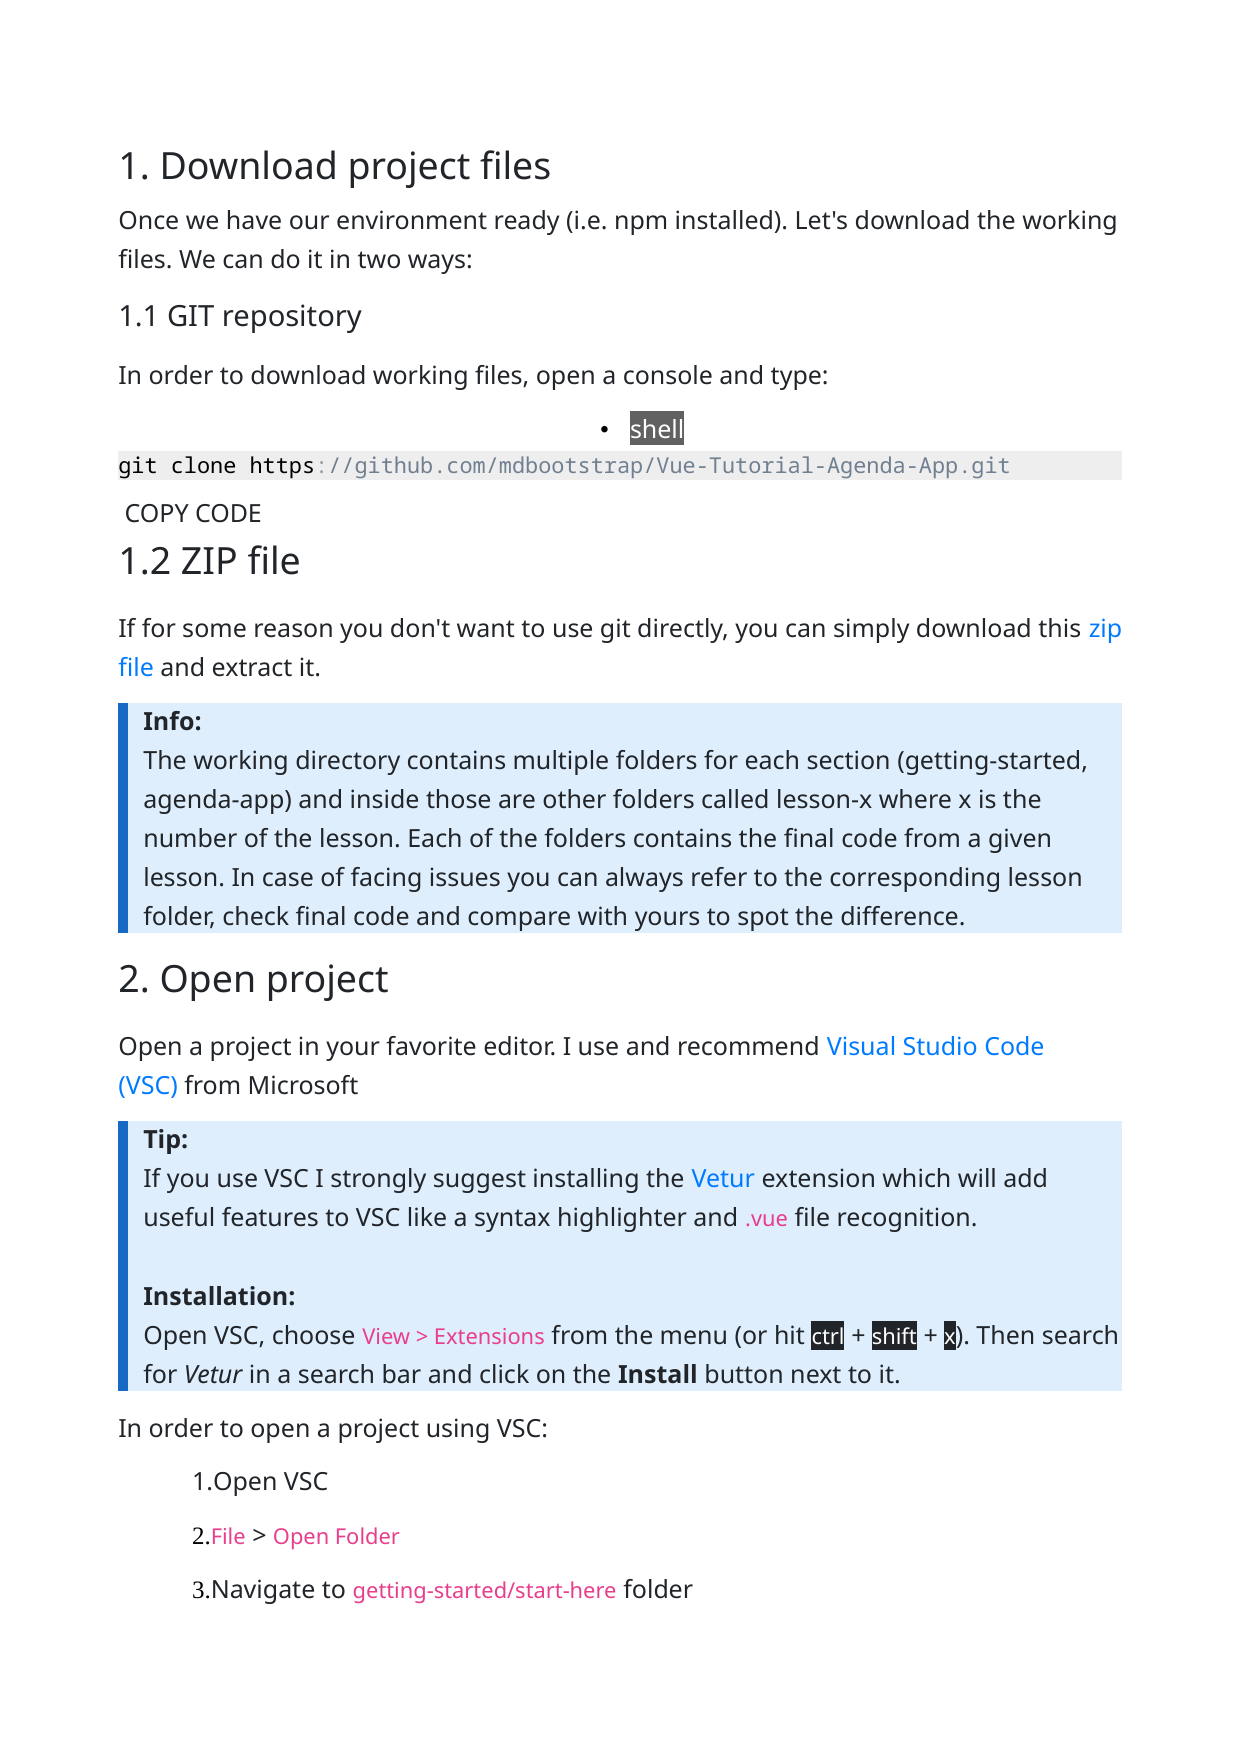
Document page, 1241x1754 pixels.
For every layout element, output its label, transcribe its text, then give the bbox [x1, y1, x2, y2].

text Open a project in your favorite editor. I use and recommend Visual Studio Code (VSC) from Microsoft [118, 1028, 1122, 1102]
text In order to download working files, open a console and type: [118, 358, 1122, 392]
subtitle 1.1 GIT repository [118, 295, 1122, 335]
text COPY CODE [118, 495, 1122, 529]
list shell [162, 411, 1122, 445]
list File > Open Folder [118, 1518, 1122, 1552]
list Navigate to getting-started/start-here folder [118, 1571, 1122, 1606]
text In order to open a project using VSC: [118, 1410, 1122, 1444]
list Open VSC [118, 1464, 1122, 1498]
text If for some reason you don't want to use git directly, you can simply download this zip file and extract it. [118, 610, 1122, 683]
text Info: The working directory contains multiple folders for each section (getting-started, agenda-app) and inside those are other folders called lesson-x where x is the number of the lesson. Each of the folders contains the final code from a given lesson. In case of facing issues you can always refer to the corresponding lesson folder, check final code and compare with yours to spot the difference. [128, 703, 1122, 933]
subtitle 1. Download project files [118, 139, 1122, 190]
subtitle 1.2 ZIP file [118, 534, 1122, 585]
text git clone https://github.com/mdbootstrap/Vue-Tutorial-Agenda-App.git [118, 451, 1122, 480]
text Once we have our environment ready (i.e. npm installed). Let's download the working files. We can do it in two ways: [118, 202, 1122, 276]
text Tip: If you use VSC I strongly suggest installing the Vetur extension which will add useful features to VSC like a syntax highlighter and .vue file recognition. Installation: Open VSC, choose View > Extensions from the menu (or hit ctrl + shift + x). Then search for Vetur in a search bar and click on the Install button next to it. [128, 1121, 1122, 1391]
subtitle 2. Open project [118, 953, 1122, 1004]
